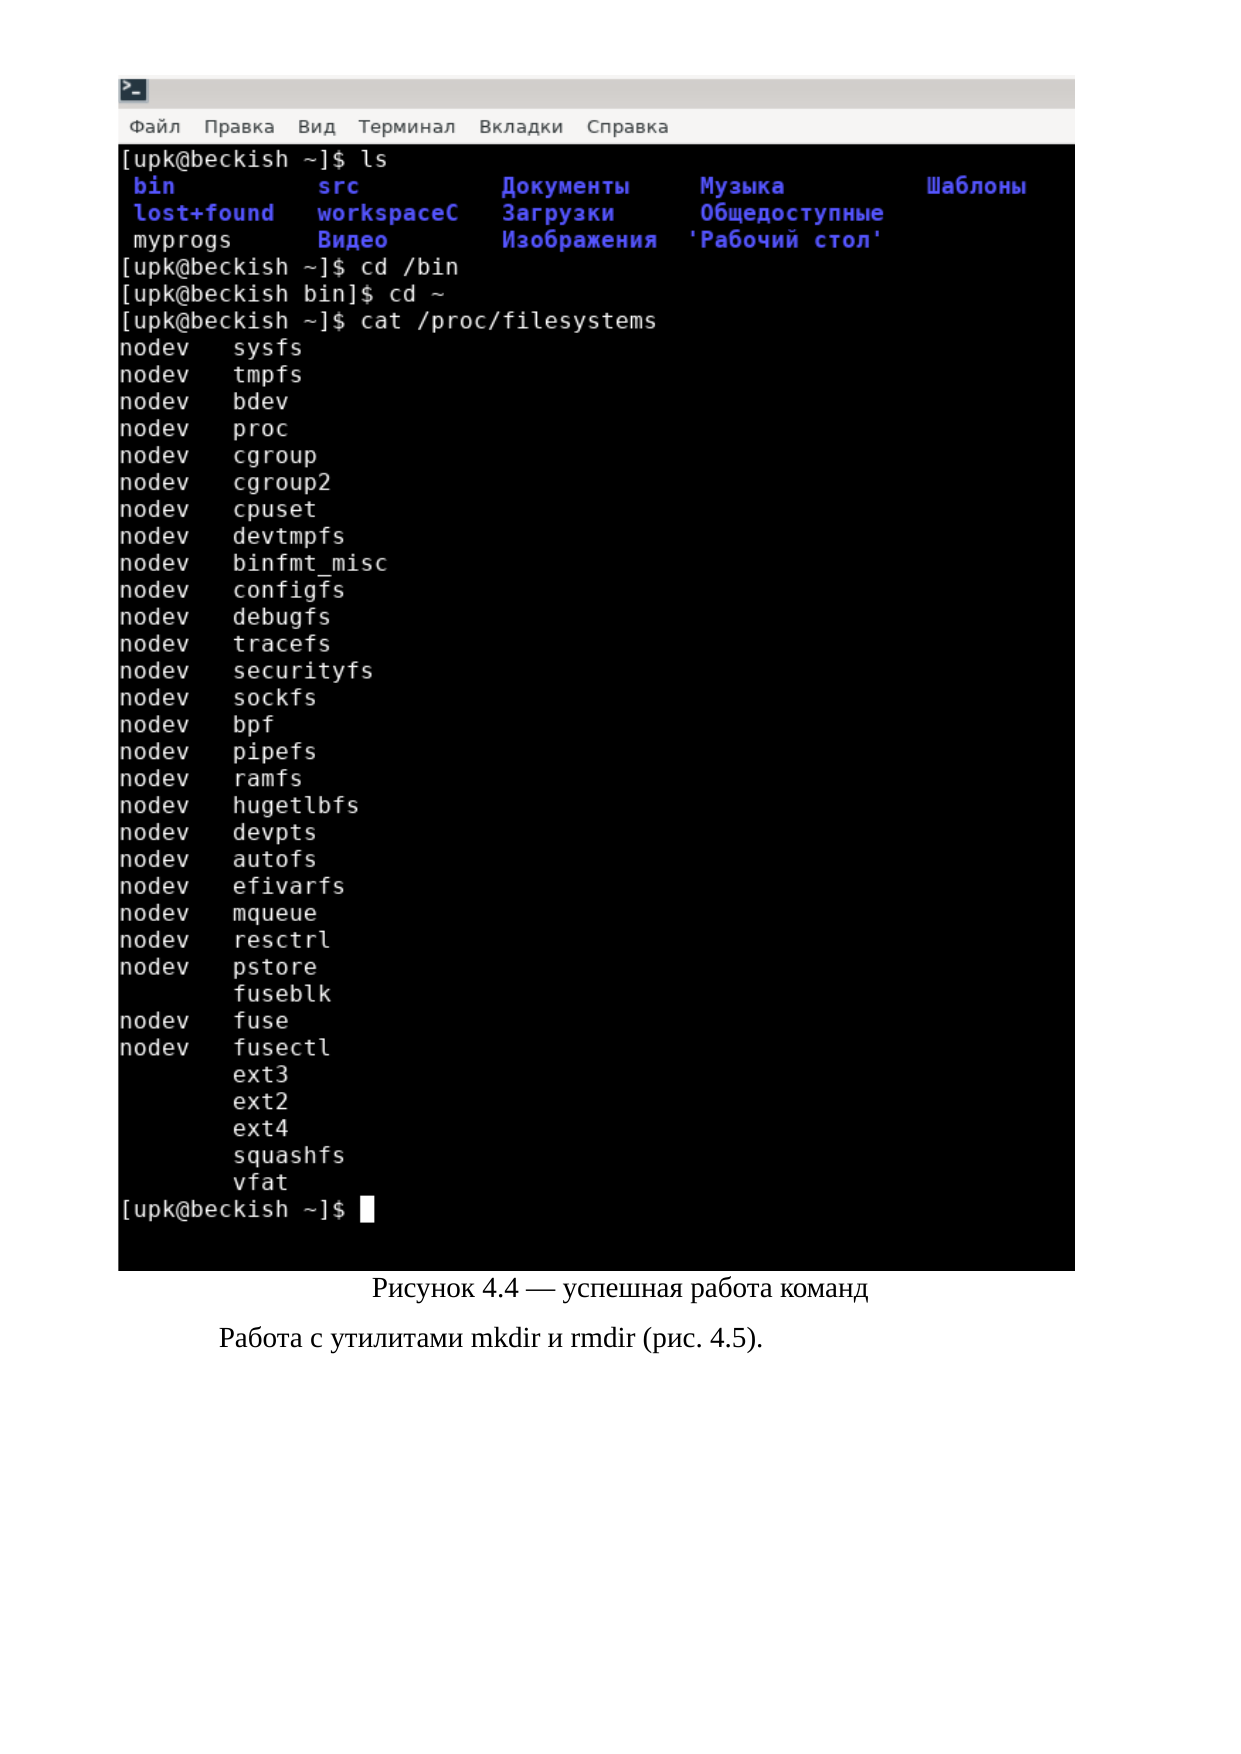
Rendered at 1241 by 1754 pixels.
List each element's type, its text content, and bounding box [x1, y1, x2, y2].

text Работа с утилитами mkdir и rmdir (рис. 4.5). [142, 1320, 1098, 1354]
picture [118, 75, 1075, 1271]
list Рисунок 4.4 — успешная работа команд [142, 118, 1098, 1304]
